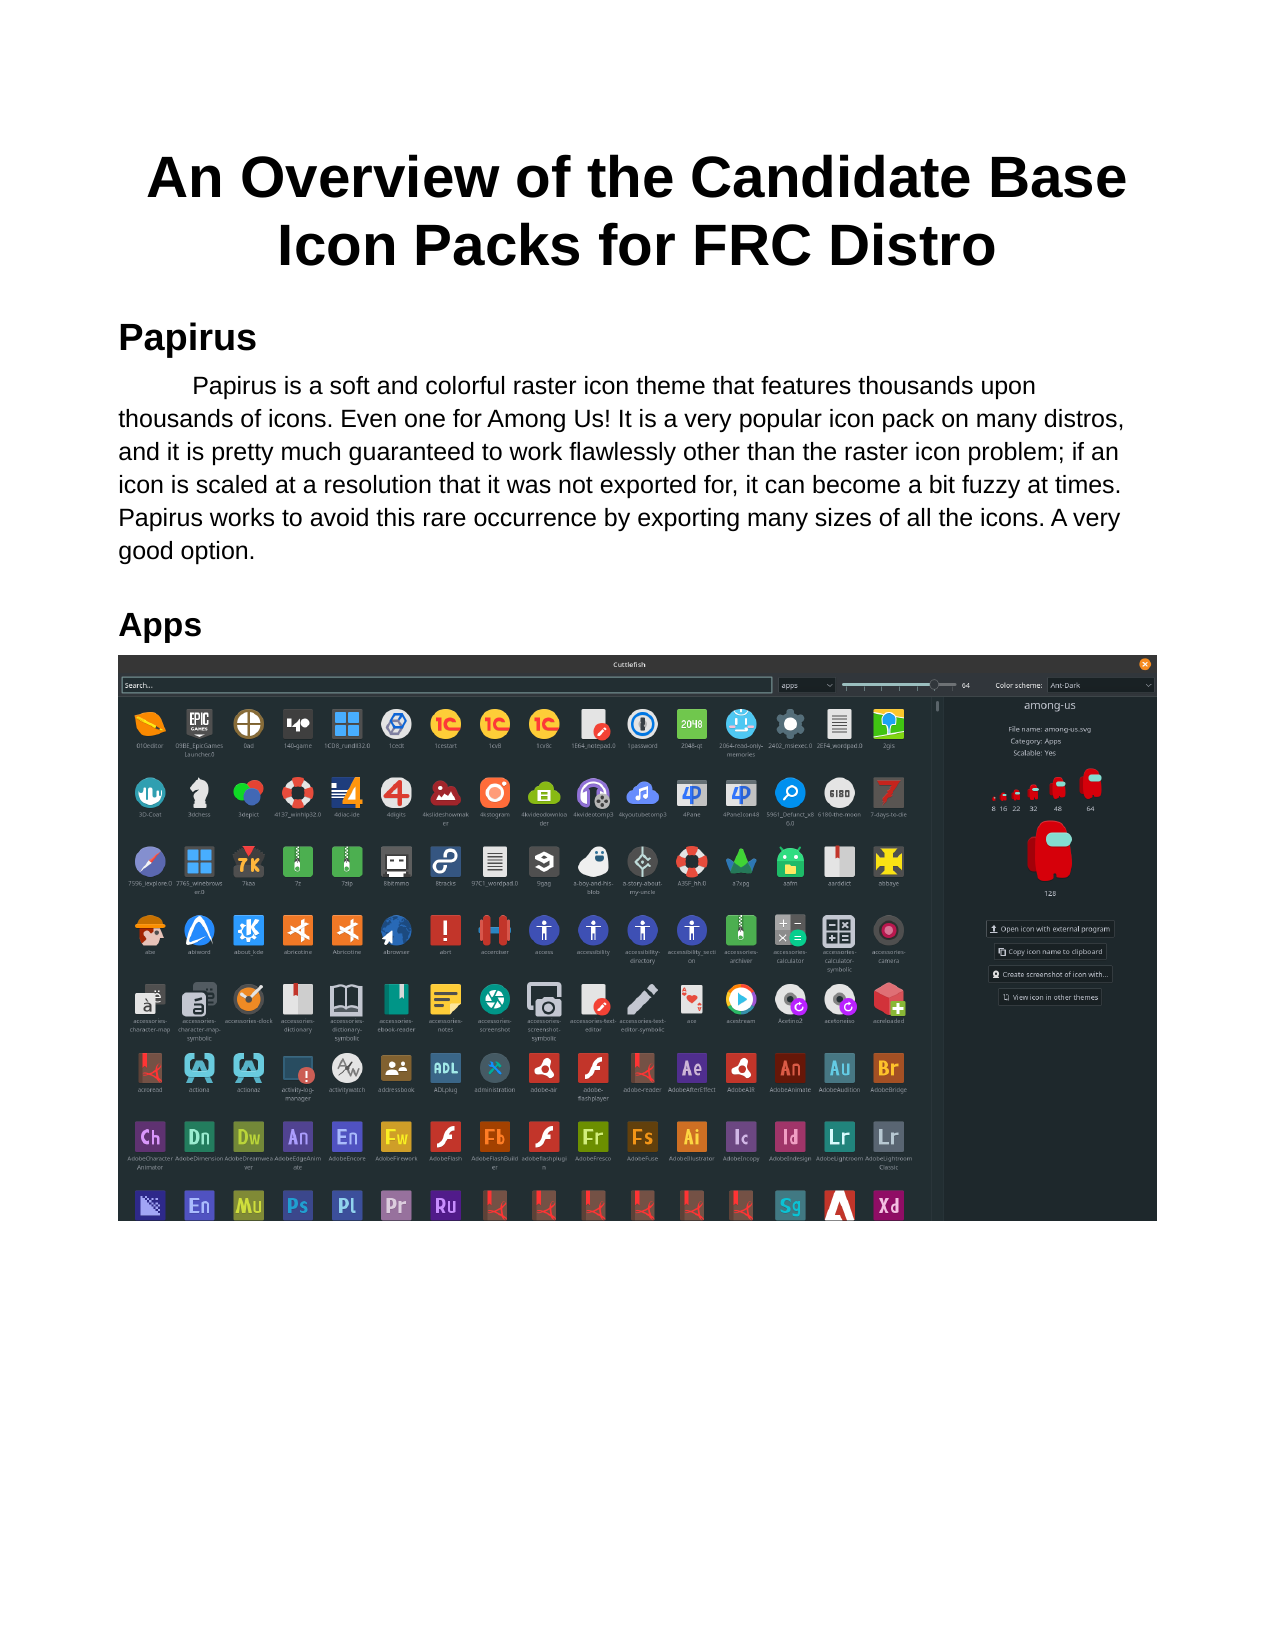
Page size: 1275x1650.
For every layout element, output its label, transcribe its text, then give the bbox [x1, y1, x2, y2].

title An Overview of the Candidate Base Icon Packs for FRC Distro [118, 143, 1157, 277]
subtitle Papirus [118, 315, 1157, 358]
subtitle Apps [118, 604, 1157, 643]
picture [118, 655, 1157, 1221]
text Papirus is a soft and colorful raster icon theme that features thousands upon thousands of icons. Even one for Among Us! It is a very popular icon pack on many distros, and it is pretty much guaranteed to work flawlessly other than the raster icon problem; if an icon is scaled at a resolution that it was not exported for, it can become a bit fuzzy at times. Papirus works to avoid this rare occurrence by exporting many sizes of all the icons. A very good option. [118, 371, 1157, 565]
